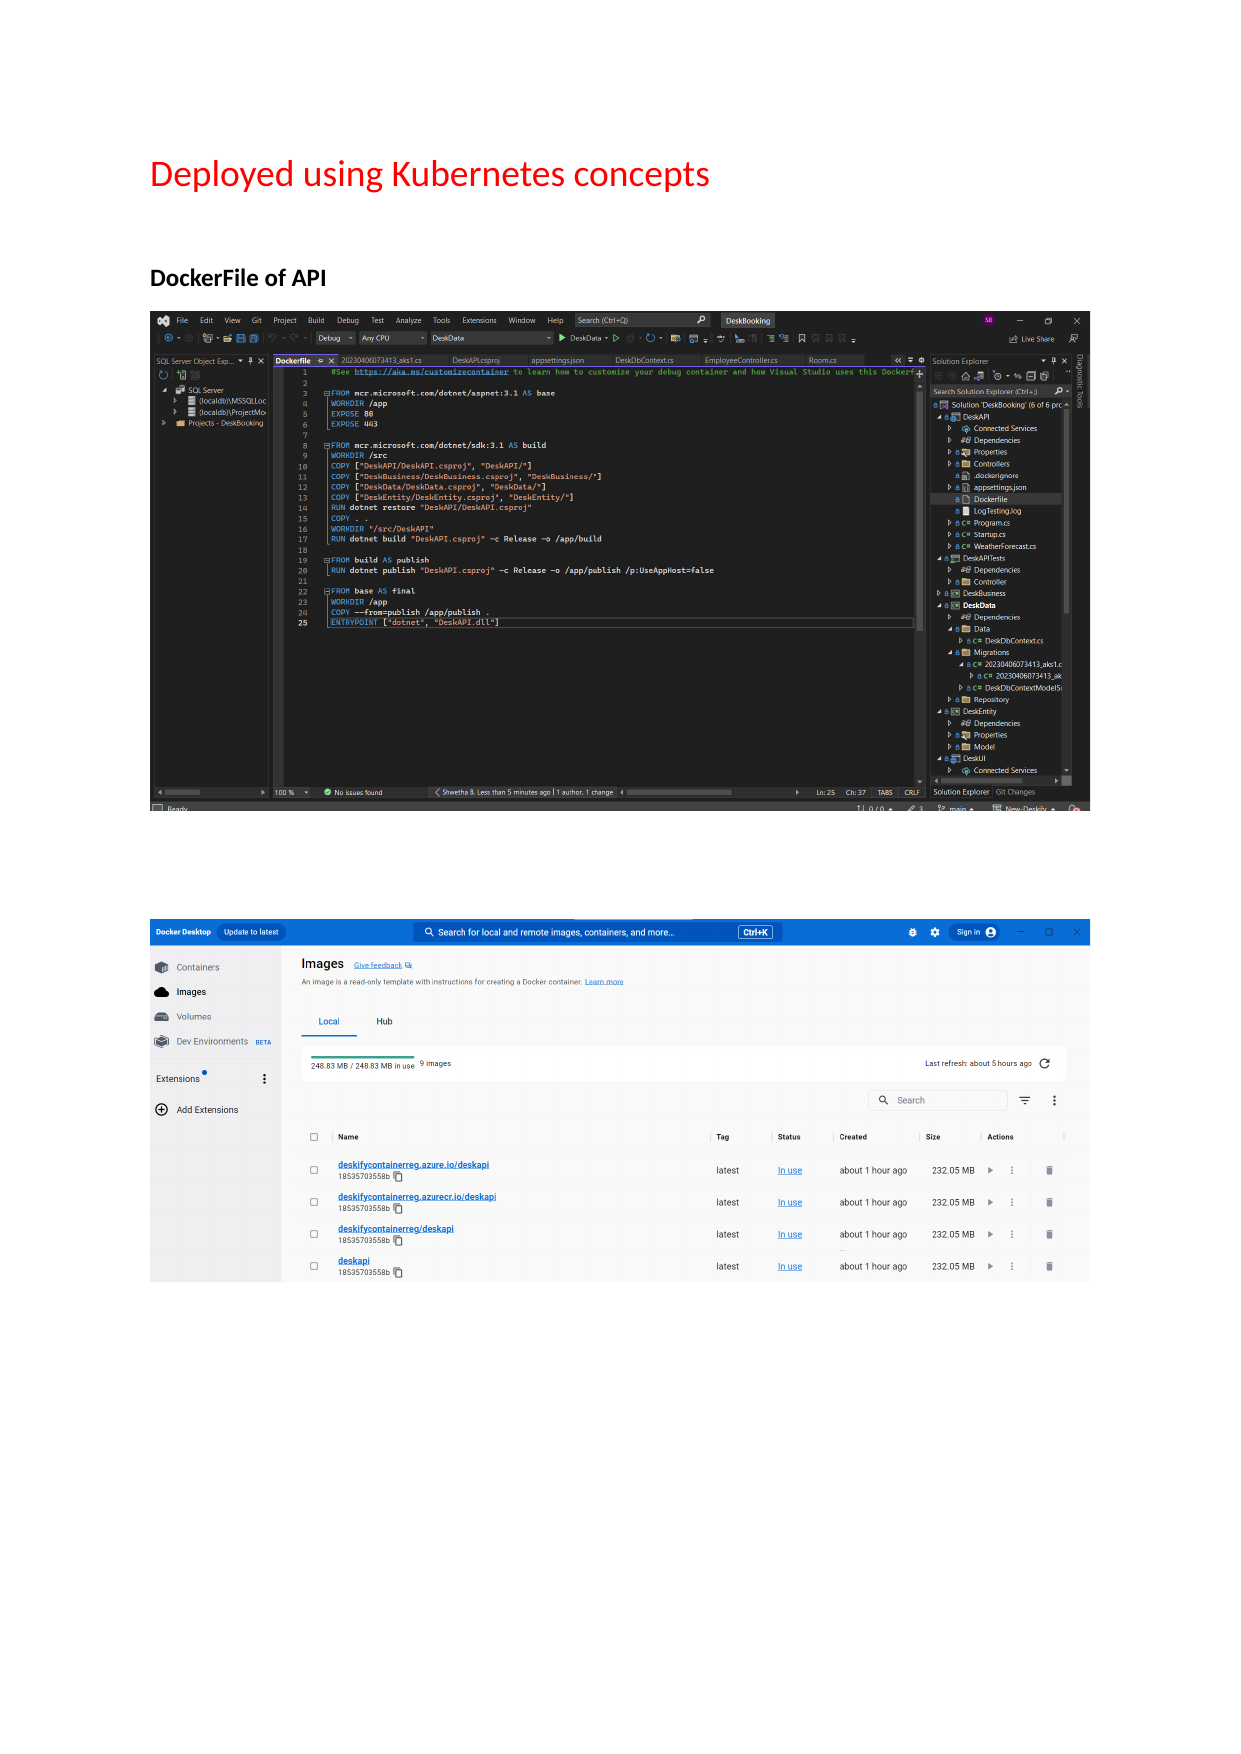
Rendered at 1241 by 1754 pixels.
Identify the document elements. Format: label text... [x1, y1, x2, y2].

text Deployed using Kubernetes concepts [150, 150, 1090, 196]
text DockerFile of API [150, 263, 1090, 293]
